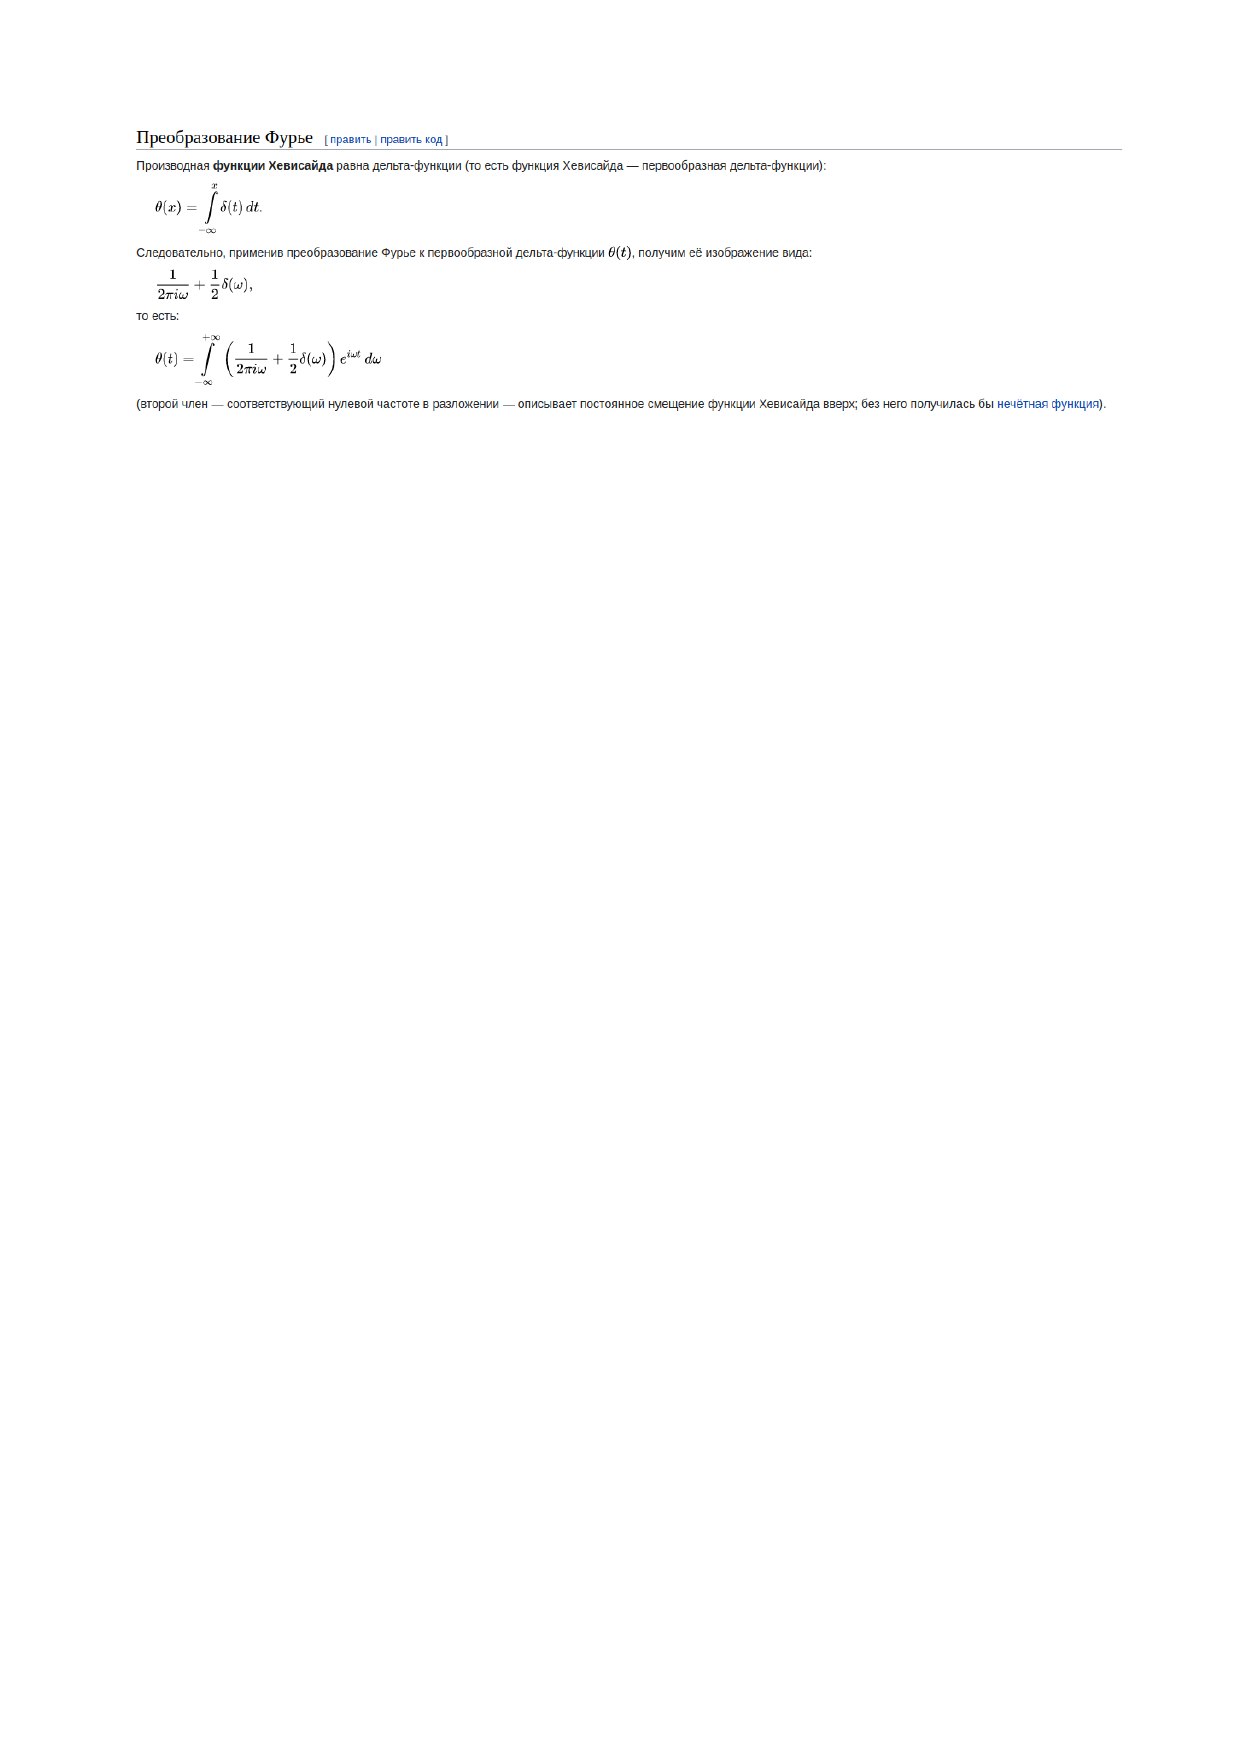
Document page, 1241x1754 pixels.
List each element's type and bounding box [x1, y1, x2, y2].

picture [118, 118, 1123, 429]
